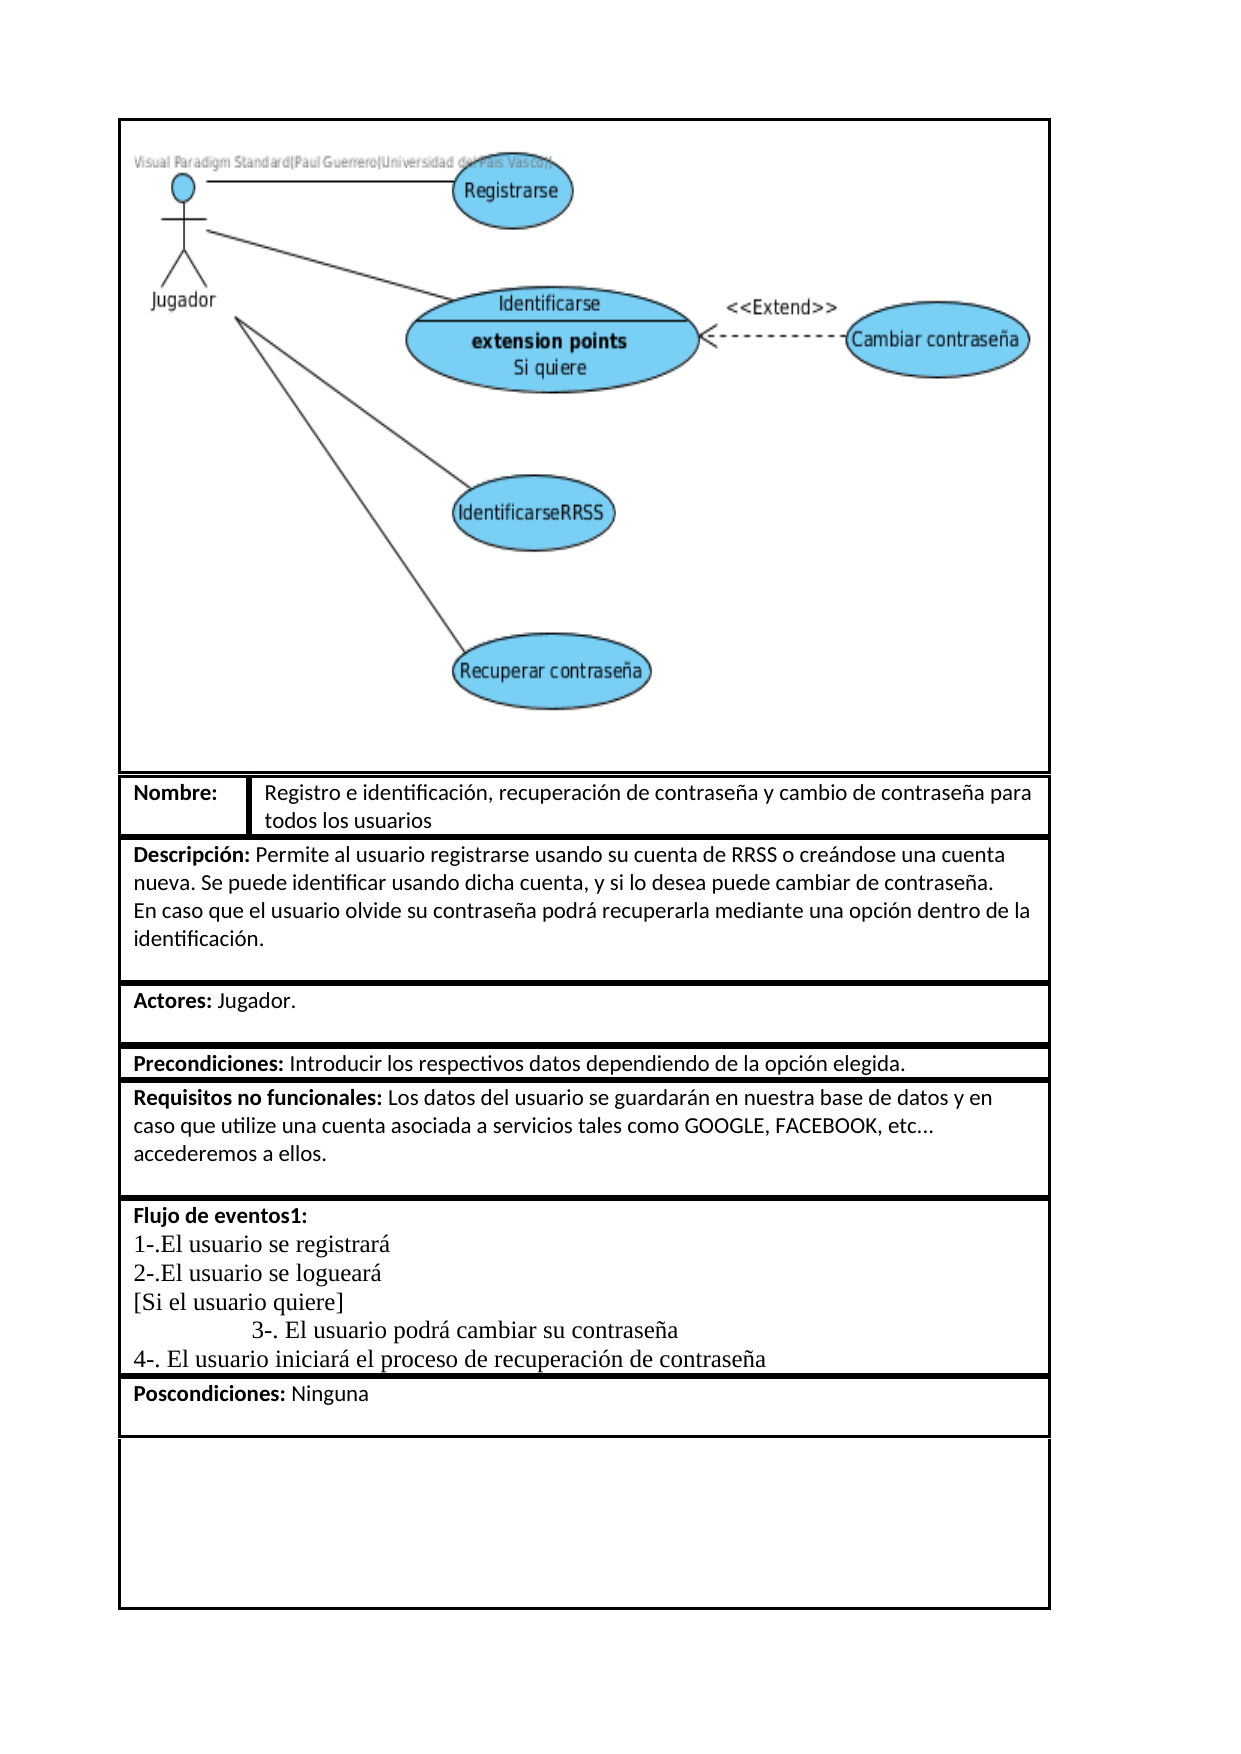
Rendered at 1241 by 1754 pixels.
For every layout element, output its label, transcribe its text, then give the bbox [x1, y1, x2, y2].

table_cell Requisitos no funcionales: Los datos del usuario se guardarán en nuestra base de datos y en caso que utilize una cuenta asociada a servicios tales como GOOGLE, FACEBOOK, etc... accederemos a ellos. [121, 1083, 1048, 1195]
table_cell [121, 1439, 1048, 1607]
table_cell Registro e identificación, recuperación de contraseña y cambio de contraseña para todos los usuarios [252, 778, 1048, 834]
table_header [121, 121, 1048, 771]
table_cell Precondiciones: Introducir los respectivos datos dependiendo de la opción elegida. [121, 1049, 1048, 1077]
table_cell Flujo de eventos1: 1-.El usuario se registrará 2-.El usuario se logueará [Si el usuario quiere] 3-. El usuario podrá cambiar su contraseña 4-. El usuario iniciará el proceso de recuperación de contraseña [121, 1201, 1048, 1373]
table_cell Poscondiciones: Ninguna [121, 1379, 1048, 1435]
picture [134, 149, 1035, 716]
table_cell Nombre: [121, 778, 246, 834]
table_cell Descripción: Permite al usuario registrarse usando su cuenta de RRSS o creándose una cuenta nueva. Se puede identificar usando dicha cuenta, y si lo desea puede cambiar de contraseña. En caso que el usuario olvide su contraseña podrá recuperarla mediante una opción dentro de la identificación. [121, 840, 1048, 980]
table_cell Actores: Jugador. [121, 986, 1048, 1042]
